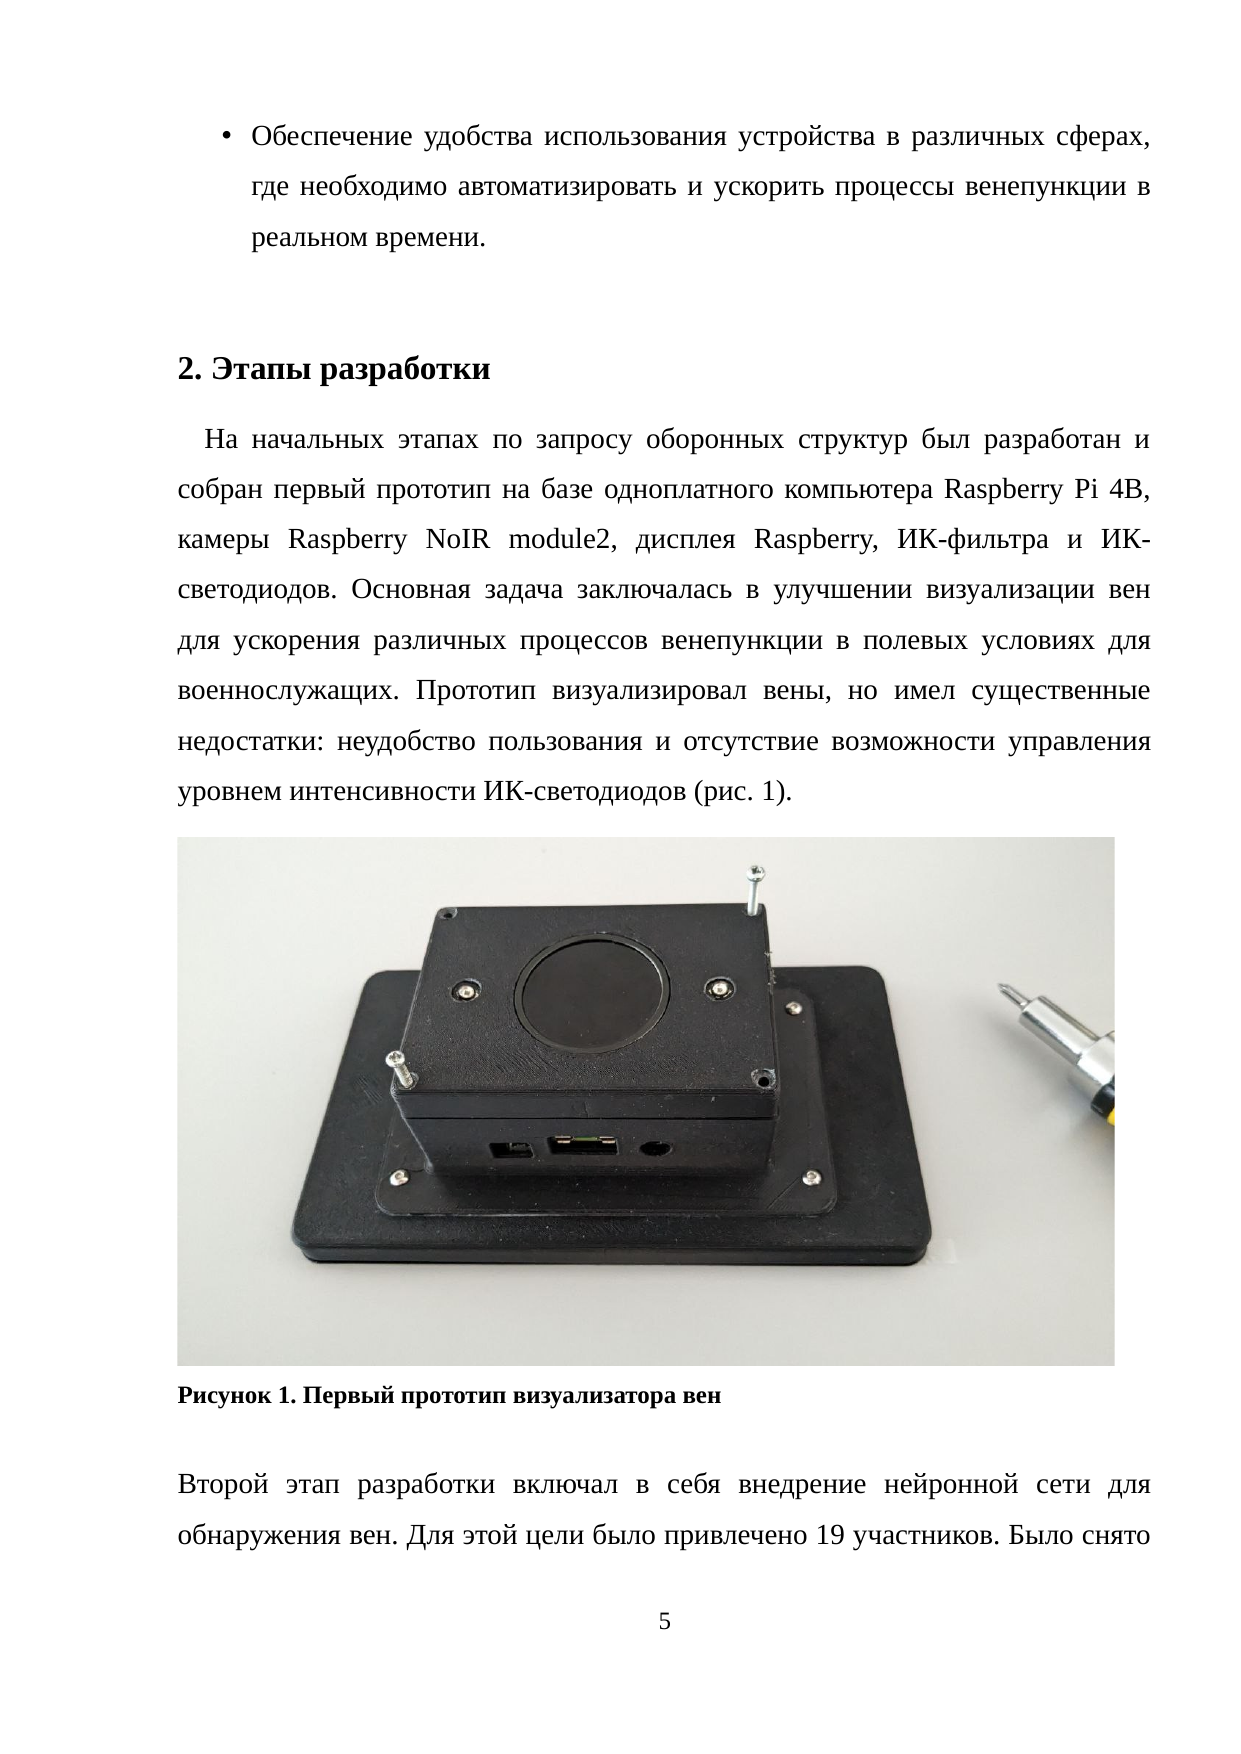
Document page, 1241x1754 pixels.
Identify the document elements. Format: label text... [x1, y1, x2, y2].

list Обеспечение удобства использования устройства в различных сферах, где необходимо автоматизировать и ускорить процессы венепункции в реальном времени. [222, 118, 1152, 252]
text На начальных этапах по запросу оборонных структур был разработан и собран первый прототип на базе одноплатного компьютера Raspberry Pi 4B, камеры Raspberry NoIR module2, дисплея Raspberry, ИК-фильтра и ИК-светодиодов. Основная задача заключалась в улучшении визуализации вен для ускорения различных процессов венепункции в полевых условиях для военнослужащих. Прототип визуализировал вены, но имел существенные недостатки: неудобство пользования и отсутствие возможности управления уровнем интенсивности ИК-светодиодов (рис. 1). [177, 421, 1152, 806]
picture [177, 837, 1115, 1366]
text 2. Этапы разработки [177, 349, 1152, 387]
text Рисунок 1. Первый прототип визуализатора вен [177, 1380, 1152, 1408]
text Второй этап разработки включал в себя внедрение нейронной сети для обнаружения вен. Для этой цели было привлечено 19 участников. Было снято [177, 1466, 1152, 1550]
